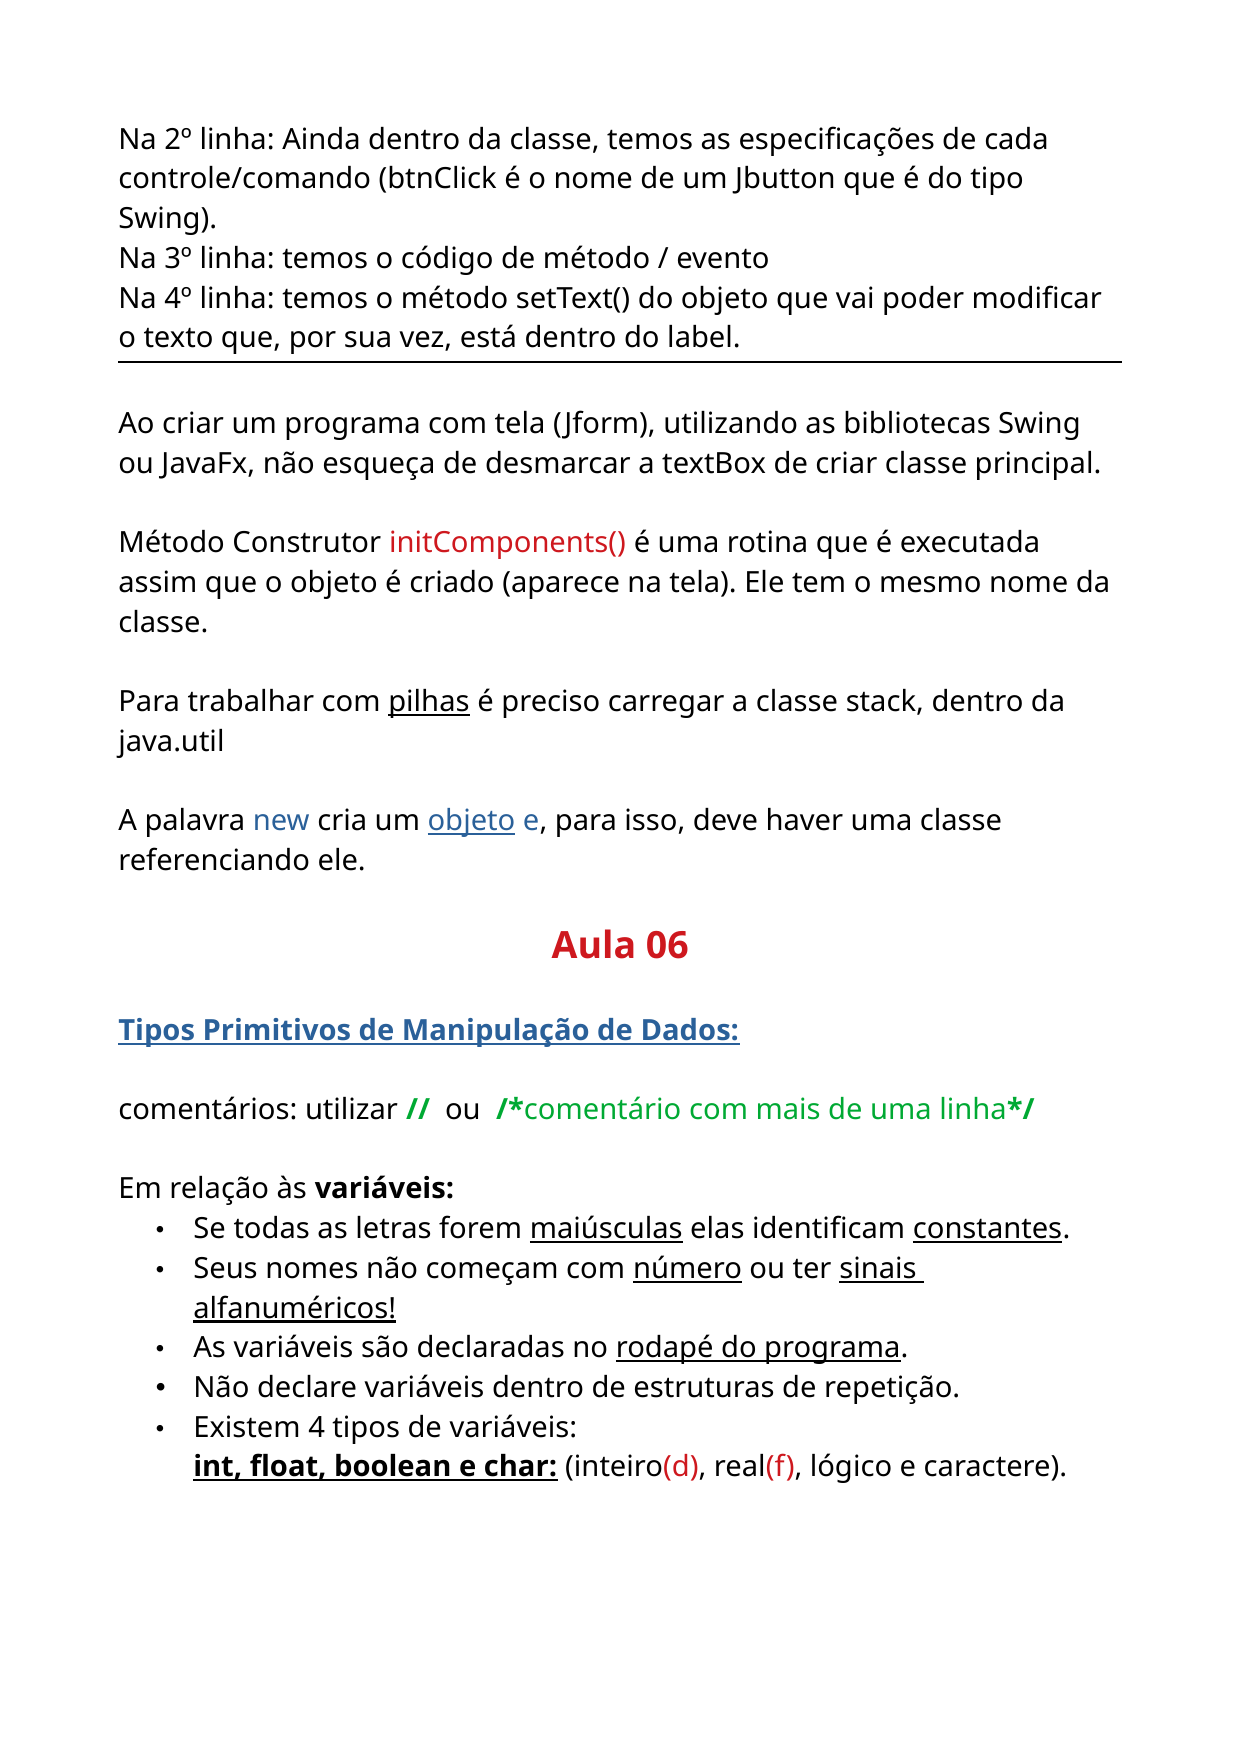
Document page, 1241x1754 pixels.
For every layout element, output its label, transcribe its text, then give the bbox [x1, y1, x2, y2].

text Tipos Primitivos de Manipulação de Dados: [118, 1009, 1122, 1049]
text Para trabalhar com pilhas é preciso carregar a classe stack, dentro da java.util [118, 680, 1134, 759]
text Método Construtor initComponents() é uma rotina que é executada assim que o objeto é criado (aparece na tela). Ele tem o mesmo nome da classe. [118, 521, 1122, 641]
list As variáveis são declaradas no rodapé do programa. [156, 1327, 1122, 1366]
text comentários: utilizar // ou /*comentário com mais de uma linha*/ [118, 1088, 1122, 1128]
list Seus nomes não começam com número ou ter sinais alfanuméricos! [156, 1247, 1122, 1327]
text Na 3º linha: temos o código de método / evento [118, 237, 1122, 277]
text Em relação às variáveis: [118, 1168, 1122, 1207]
text Na 2º linha: Ainda dentro da classe, temos as especificações de cada controle/comando (btnClick é o nome de um Jbutton que é do tipo Swing). [118, 118, 1122, 237]
list Existem 4 tipos de variáveis: int, float, boolean e char: (inteiro(d), real(f), lógico e caractere). [156, 1406, 1122, 1485]
text Aula 06 [118, 918, 1122, 969]
text Na 4º linha: temos o método setText() do objeto que vai poder modificar o texto que, por sua vez, está dentro do label. [118, 277, 1122, 361]
text Ao criar um programa com tela (Jform), utilizando as bibliotecas Swing ou JavaFx, não esqueça de desmarcar a textBox de criar classe principal. [118, 402, 1122, 482]
list Não declare variáveis dentro de estruturas de repetição. [156, 1366, 1122, 1406]
list Se todas as letras forem maiúsculas elas identificam constantes. [156, 1207, 1122, 1247]
text A palavra new cria um objeto e, para isso, deve haver uma classe referenciando ele. [118, 799, 1122, 879]
